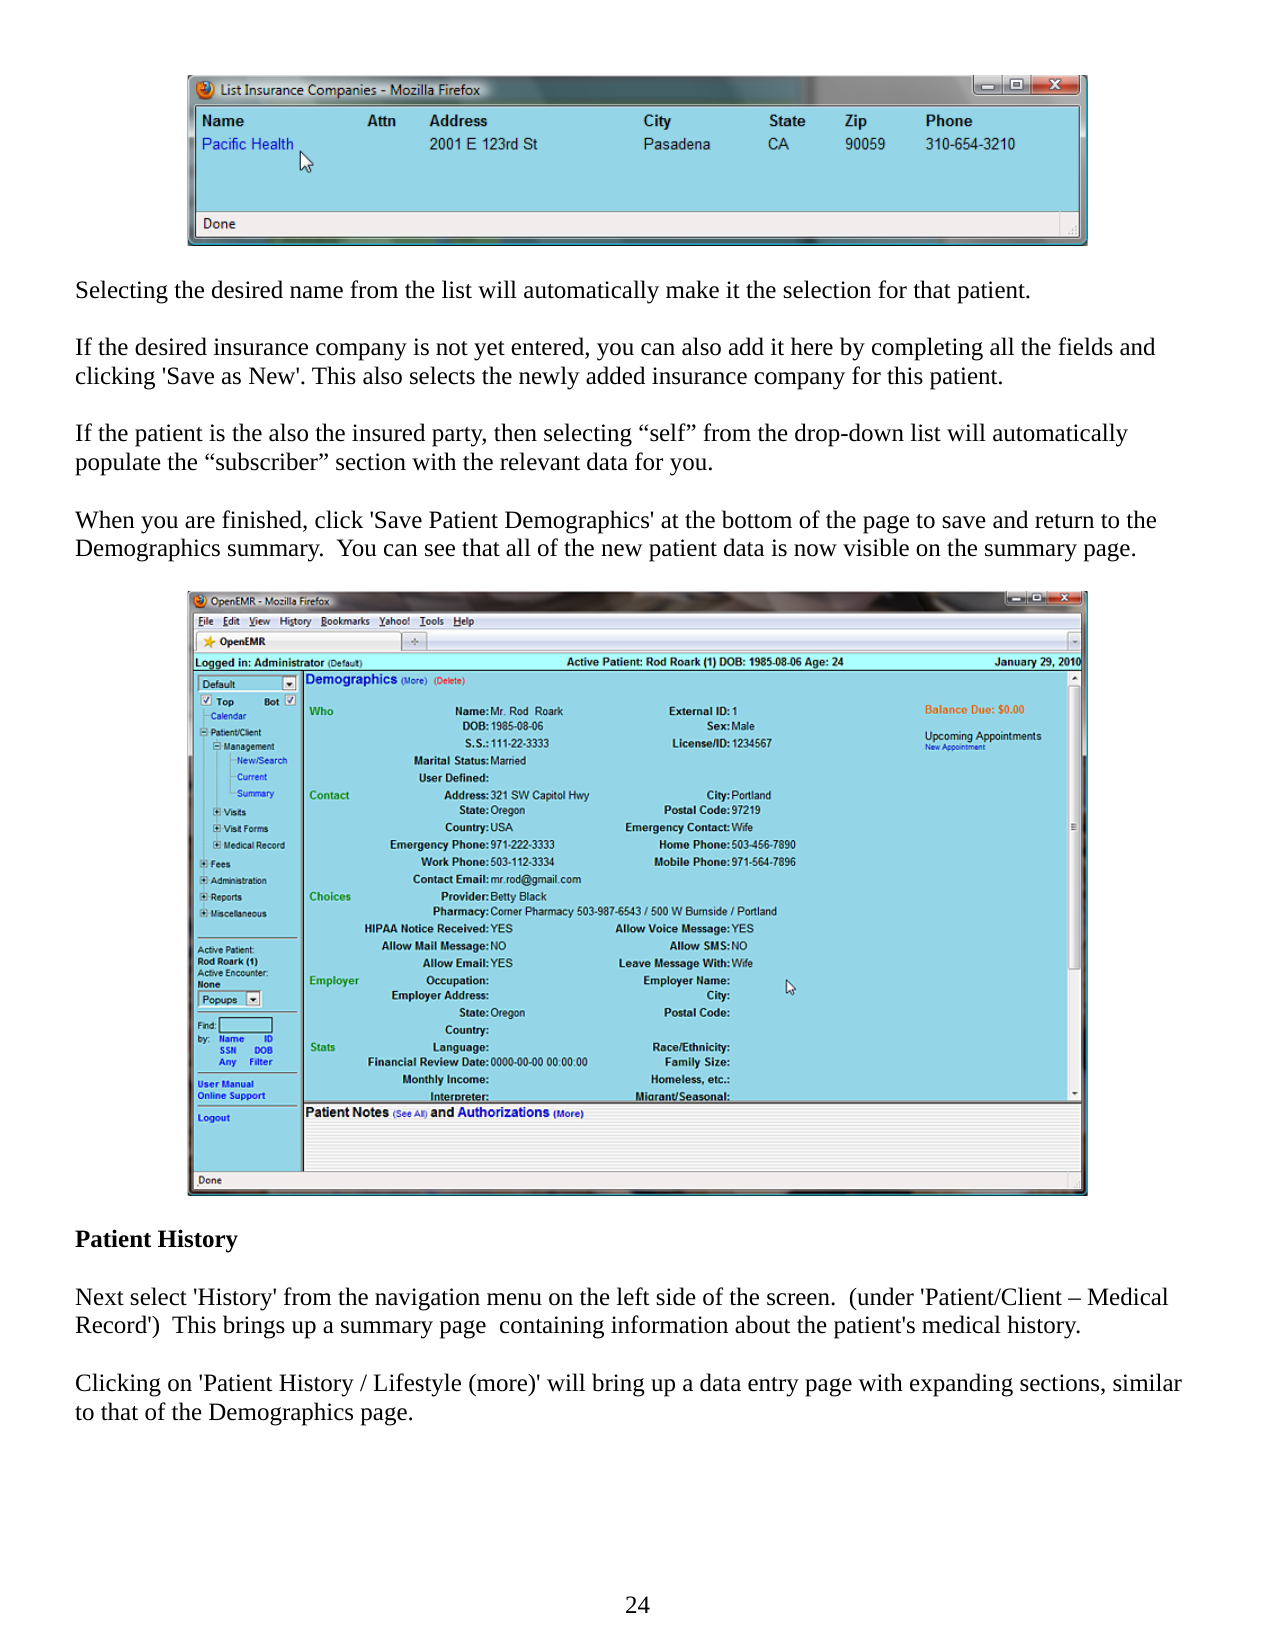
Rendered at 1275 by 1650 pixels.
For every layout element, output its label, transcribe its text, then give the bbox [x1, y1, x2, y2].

text If the desired insurance company is not yet entered, you can also add it here by completing all the fields and clicking 'Save as New'. This also selects the newly added insurance company for this patient. [75, 332, 1200, 390]
text Selecting the desired name from the list will automatically make it the selection for that patient. [75, 275, 1200, 303]
text When you are finished, click 'Save Patient Demographics' at the bottom of the page to save and return to the Demographics summary. You can see that all of the new patient data is now visible on the summary page. [75, 505, 1200, 562]
text If the patient is the also the insured party, then selecting “self” from the drop-down list will automatically populate the “subscriber” section with the relevant data for you. [75, 418, 1200, 476]
picture [187, 75, 1088, 246]
picture [187, 591, 1088, 1196]
text Next select 'History' from the navigation menu on the left side of the screen. (under 'Patient/Client – Medical Record') This brings up a summary page containing information about the patient's medical history. [75, 1282, 1200, 1339]
text Clicking on 'Patient History / Lifestyle (more)' will bring up a data entry page with expanding sections, similar to that of the Demographics page. [75, 1368, 1200, 1426]
text Patient History [75, 1224, 1200, 1253]
